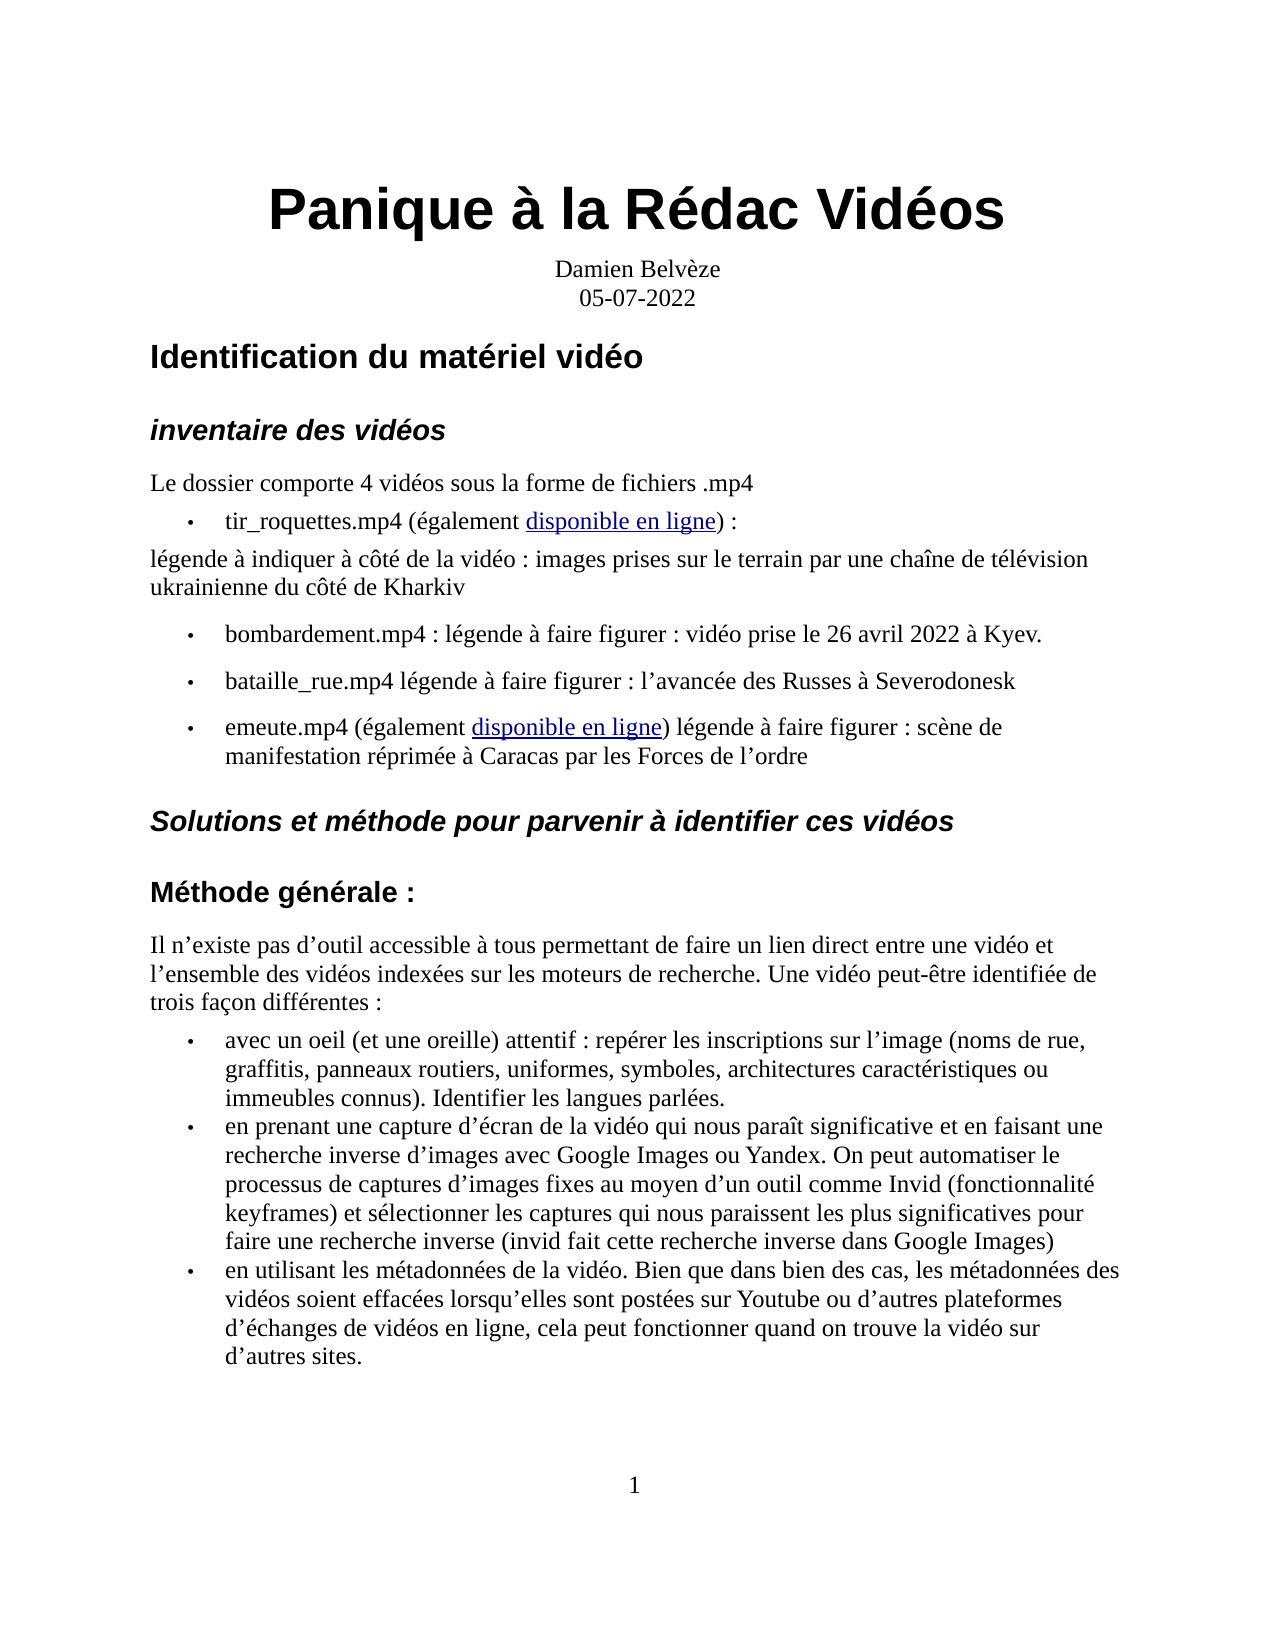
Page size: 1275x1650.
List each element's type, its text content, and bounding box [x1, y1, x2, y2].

subtitle Identification du matériel vidéo [150, 337, 1125, 376]
list avec un oeil (et une oreille) attentif : repérer les inscriptions sur l’image (noms de rue, graffitis, panneaux routiers, uniformes, symboles, architectures caractéristiques ou immeubles connus). Identifier les langues parlées. [187, 1025, 1125, 1111]
text 05-07-2022 [150, 283, 1125, 312]
text légende à indiquer à côté de la vidéo : images prises sur le terrain par une chaîne de télévision ukrainienne du côté de Kharkiv [150, 544, 1125, 601]
list tir_roquettes.mp4 (également disponible en ligne) : [187, 506, 1125, 535]
list emeute.mp4 (également disponible en ligne) légende à faire figurer : scène de manifestation réprimée à Caracas par les Forces de l’ordre [187, 712, 1125, 770]
text Il n’existe pas d’outil accessible à tous permettant de faire un lien direct entre une vidéo et l’ensemble des vidéos indexées sur les moteurs de recherche. Une vidéo peut-être identifiée de trois façon différentes : [150, 930, 1125, 1016]
subtitle Solutions et méthode pour parvenir à identifier ces vidéos [150, 804, 1125, 837]
list bombardement.mp4 : légende à faire figurer : vidéo prise le 26 avril 2022 à Kyev. [187, 619, 1125, 648]
subtitle inventaire des vidéos [150, 413, 1125, 447]
subtitle Méthode générale : [150, 875, 1125, 908]
text Le dossier comporte 4 vidéos sous la forme de fichiers .mp4 [150, 468, 1125, 497]
list en utilisant les métadonnées de la vidéo. Bien que dans bien des cas, les métadonnées des vidéos soient effacées lorsqu’elles sont postées sur Youtube ou d’autres plateformes d’échanges de vidéos en ligne, cela peut fonctionner quand on trouve la vidéo sur d’autres sites. [187, 1255, 1125, 1370]
title Panique à la Rédac Vidéos [150, 175, 1125, 242]
text Damien Belvèze [150, 254, 1125, 283]
list en prenant une capture d’écran de la vidéo qui nous paraît significative et en faisant une recherche inverse d’images avec Google Images ou Yandex. On peut automatiser le processus de captures d’images fixes au moyen d’un outil comme Invid (fonctionnalité keyframes) et sélectionner les captures qui nous paraissent les plus significatives pour faire une recherche inverse (invid fait cette recherche inverse dans Google Images) [187, 1111, 1125, 1255]
list bataille_rue.mp4 légende à faire figurer : l’avancée des Russes à Severodonesk [187, 666, 1125, 694]
